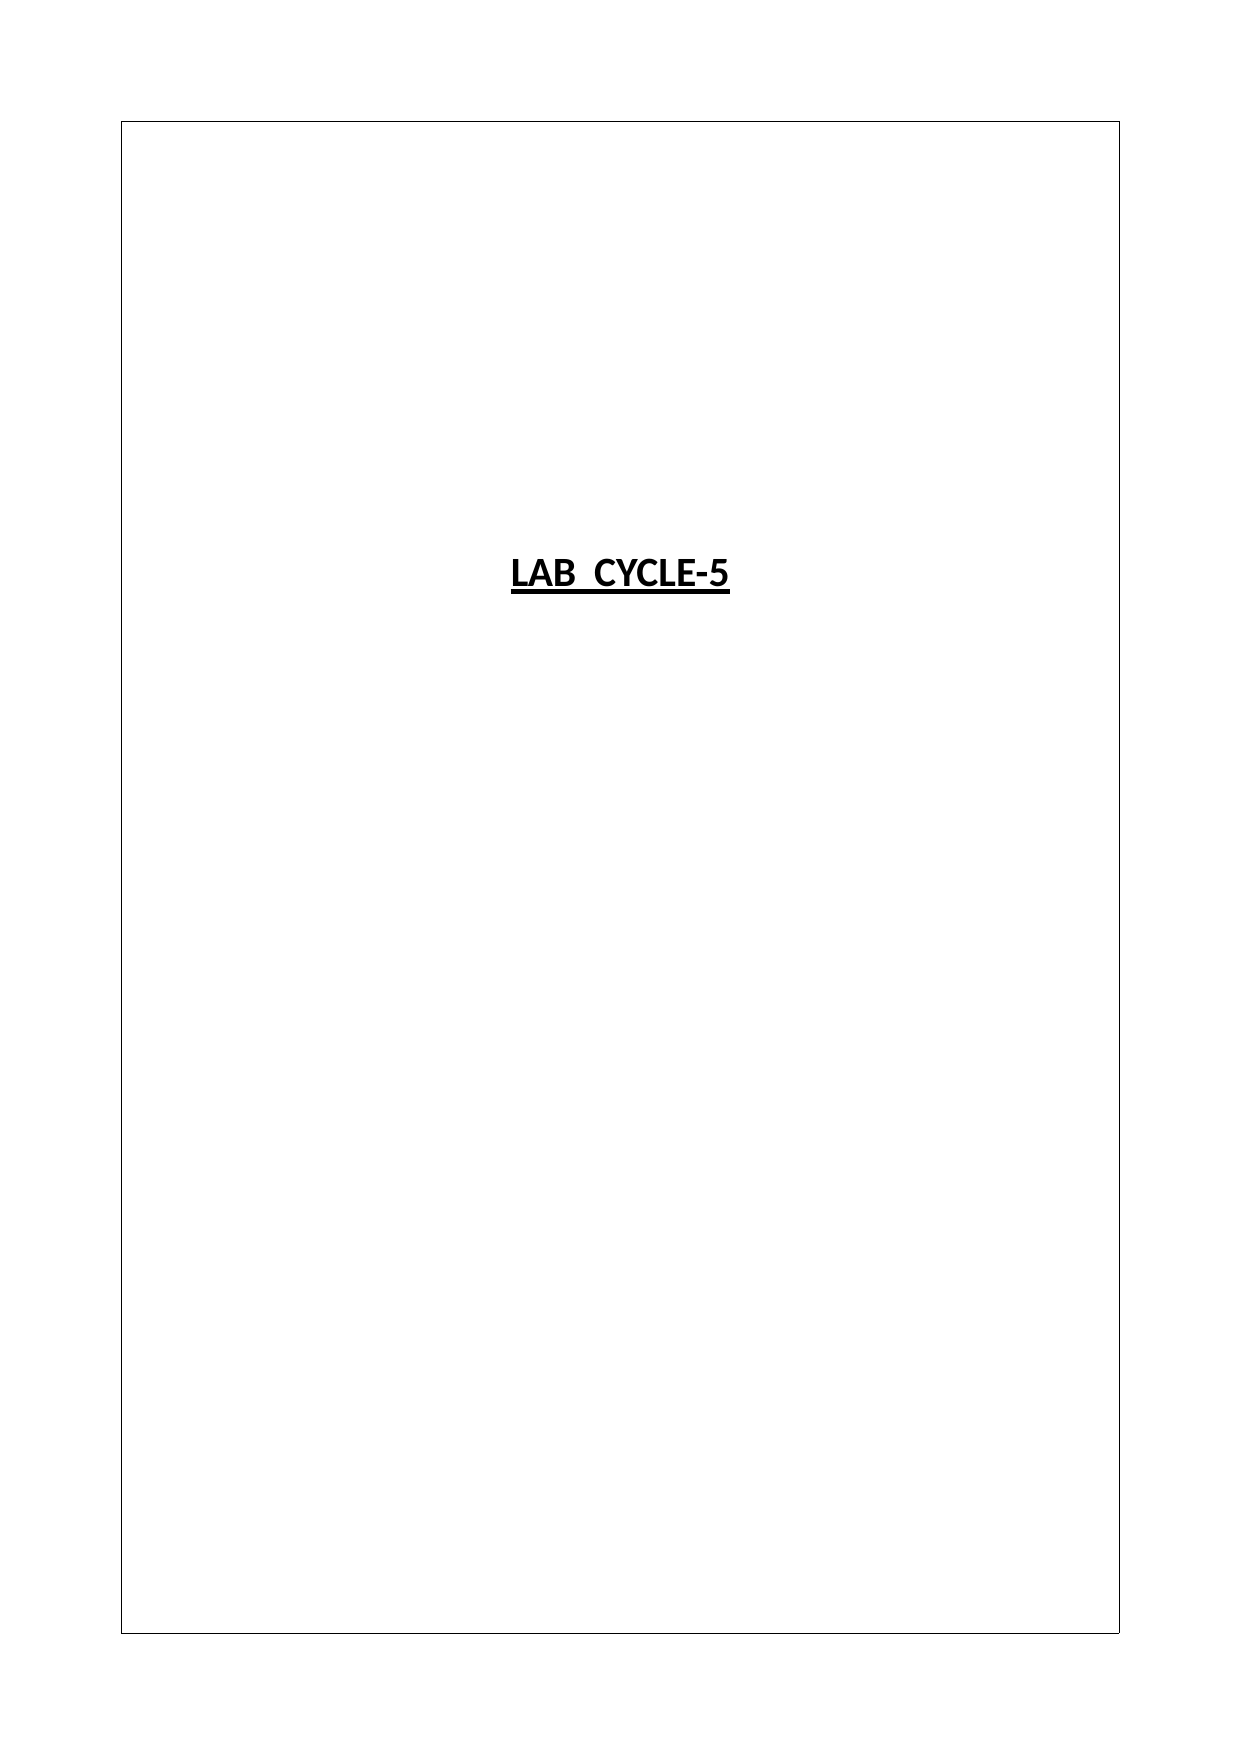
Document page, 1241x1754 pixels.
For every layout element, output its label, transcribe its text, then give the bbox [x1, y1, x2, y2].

subtitle LAB CYCLE-5 [124, 546, 1116, 597]
